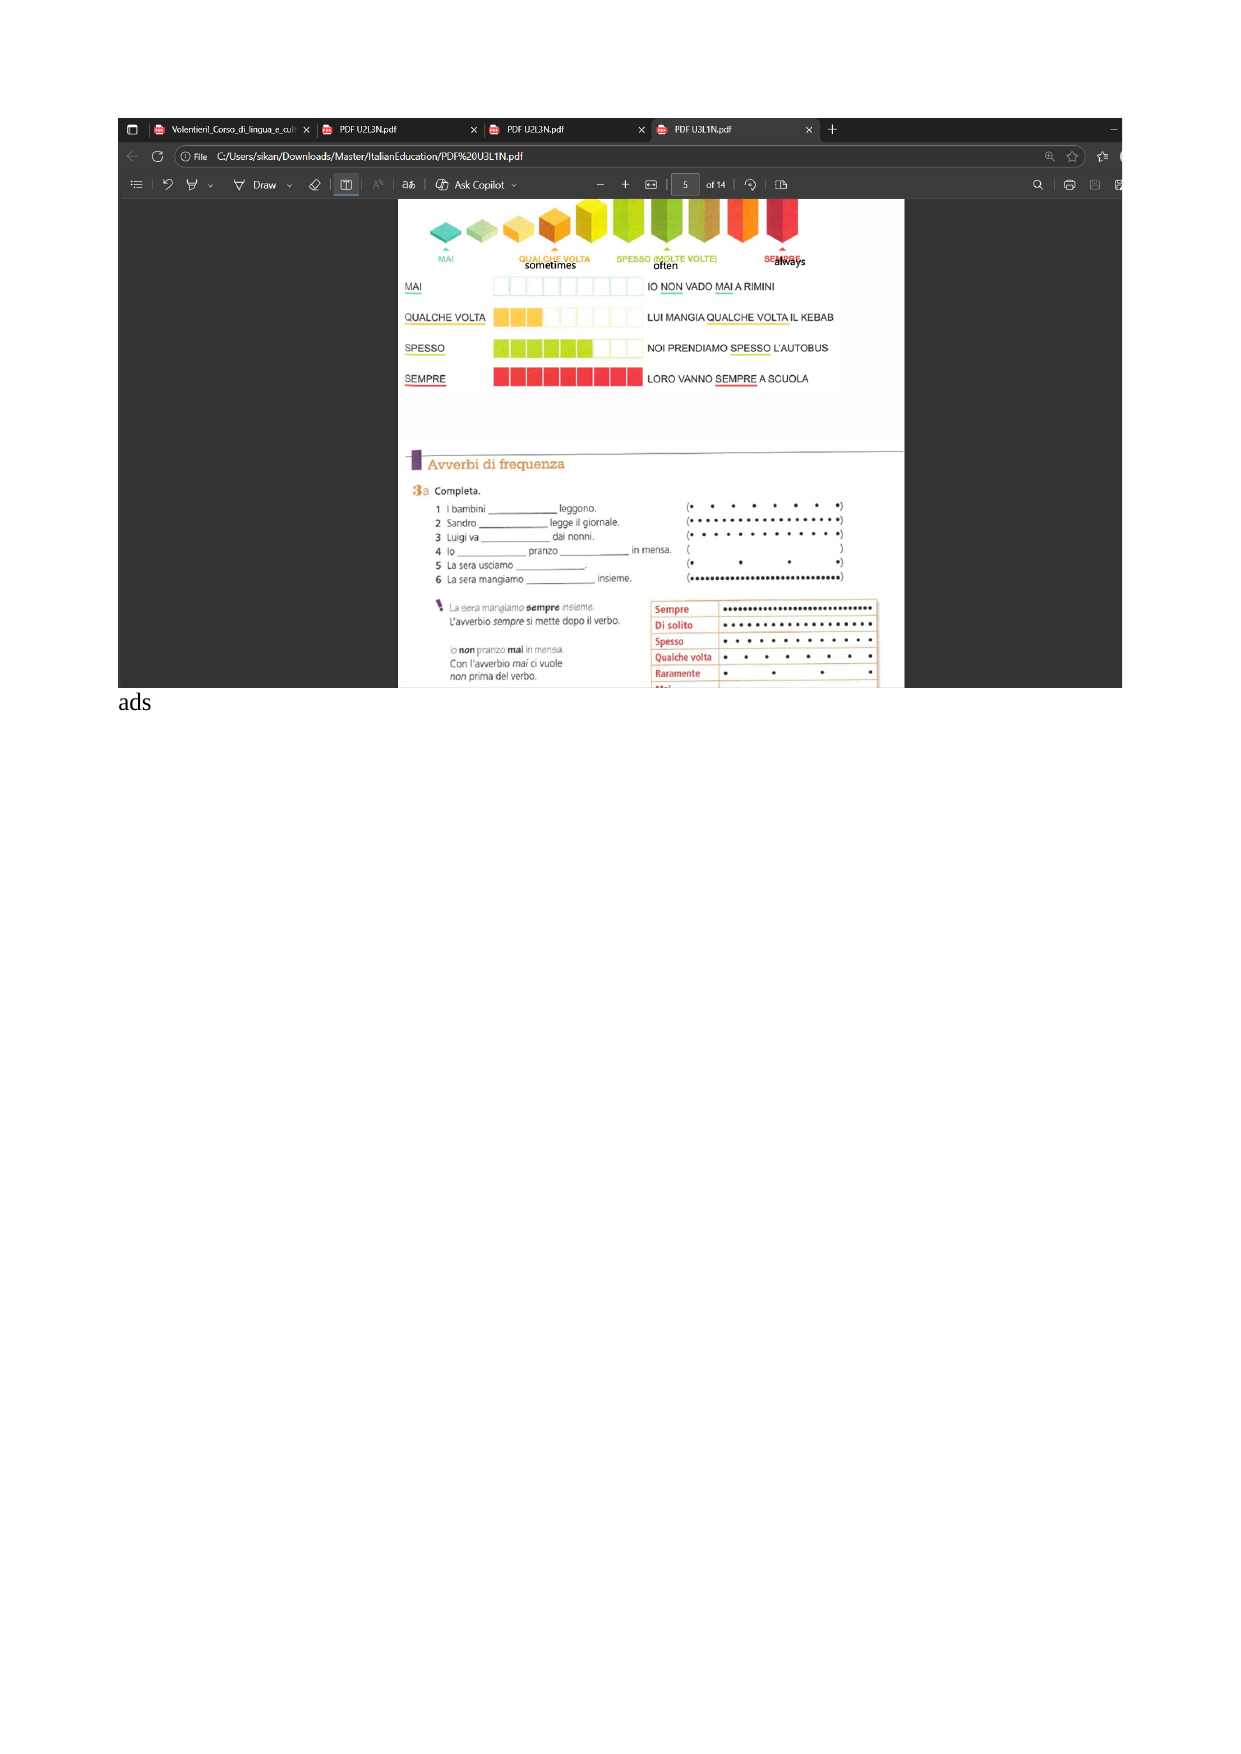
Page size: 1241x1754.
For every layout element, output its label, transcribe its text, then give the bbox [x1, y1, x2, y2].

picture [118, 118, 1123, 688]
text ads [118, 688, 1122, 716]
